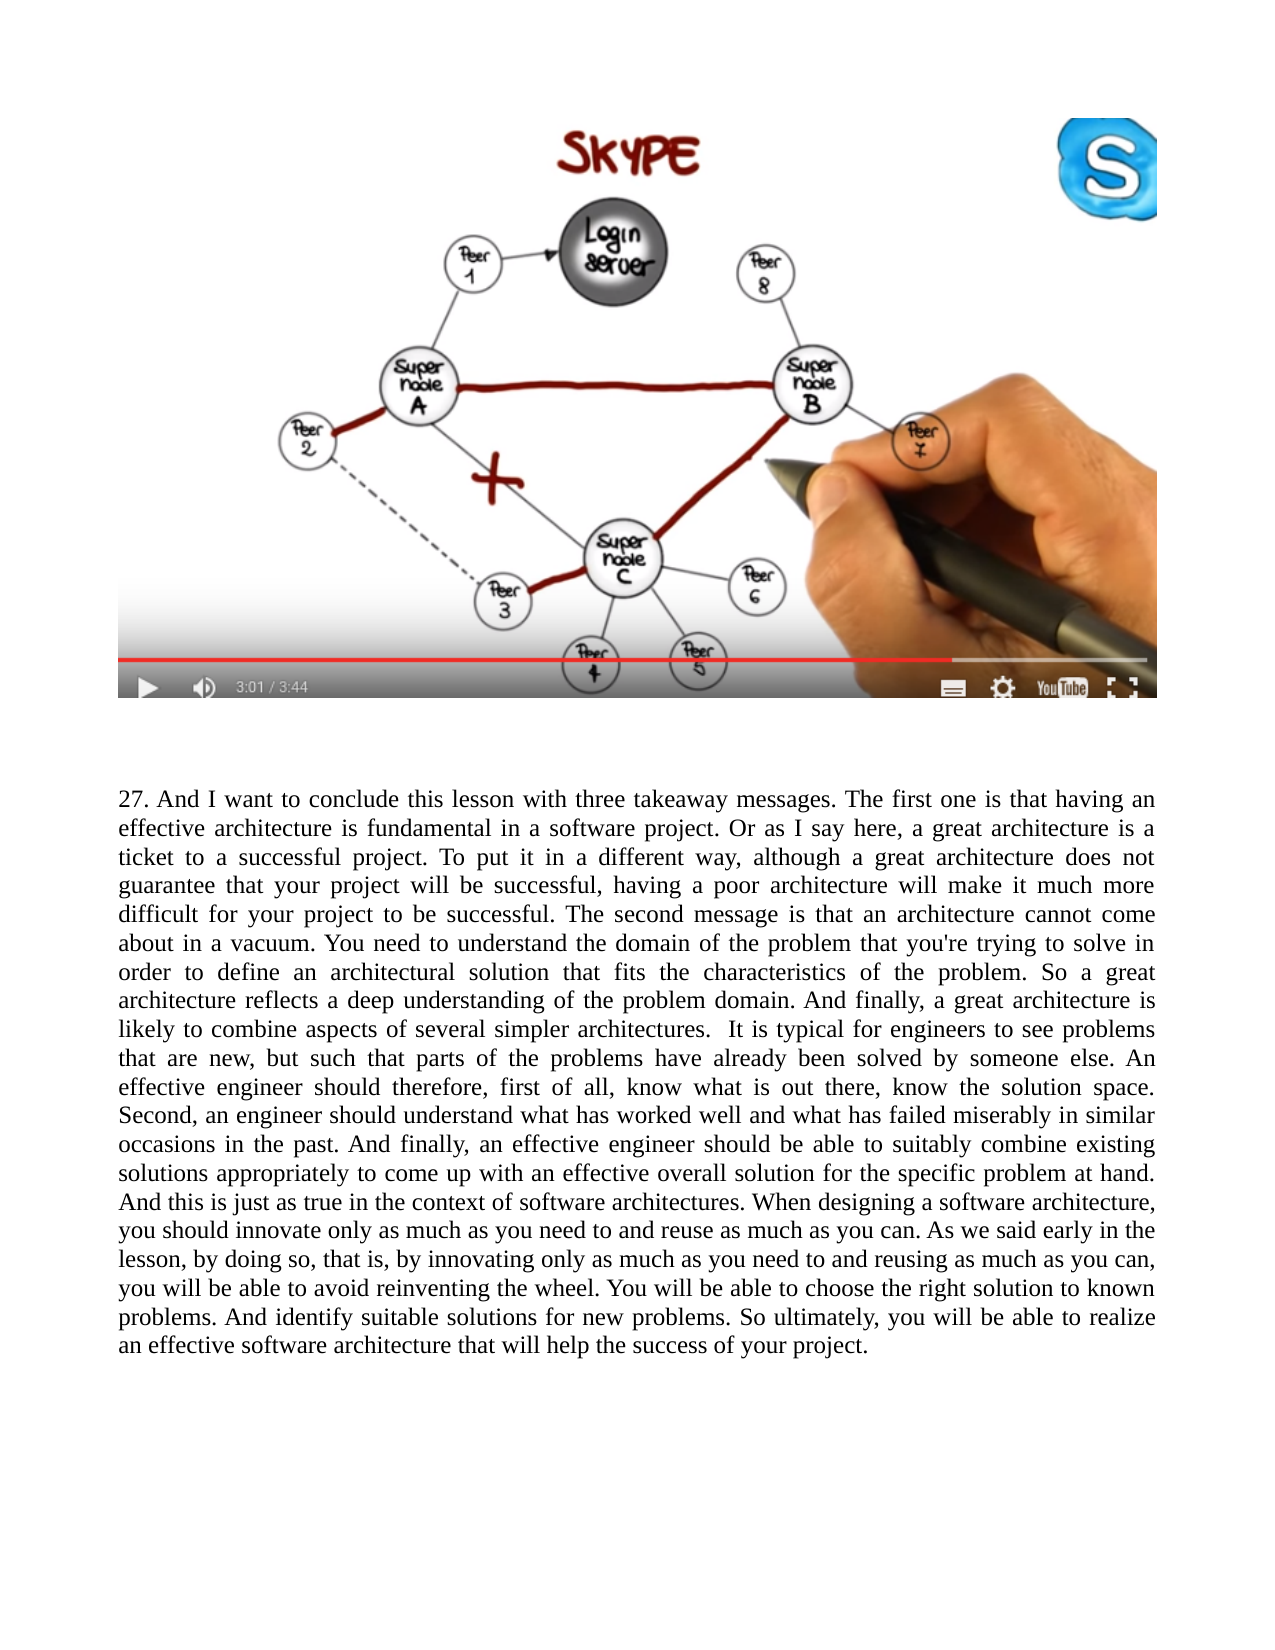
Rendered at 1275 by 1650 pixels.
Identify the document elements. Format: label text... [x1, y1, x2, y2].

picture [118, 118, 1157, 698]
text 27. And I want to conclude this lesson with three takeaway messages. The first one is that having an effective architecture is fundamental in a software project. Or as I say here, a great architecture is a ticket to a successful project. To put it in a different way, although a great architecture does not guarantee that your project will be successful, having a poor architecture will make it much more difficult for your project to be successful. The second message is that an architecture cannot come about in a vacuum. You need to understand the domain of the problem that you're trying to solve in order to define an architectural solution that fits the characteristics of the problem. So a great architecture reflects a deep understanding of the problem domain. And finally, a great architecture is likely to combine aspects of several simpler architectures. It is typical for engineers to see problems that are new, but such that parts of the problems have already been solved by someone else. An effective engineer should therefore, first of all, know what is out there, know the solution space. Second, an engineer should understand what has worked well and what has failed miserably in similar occasions in the past. And finally, an effective engineer should be able to suitably combine existing solutions appropriately to come up with an effective overall solution for the specific problem at hand. And this is just as true in the context of software architectures. When designing a software architecture, you should innovate only as much as you need to and reuse as much as you can. As we said early in the lesson, by doing so, that is, by innovating only as much as you need to and reusing as much as you can, you will be able to avoid reinventing the wheel. You will be able to choose the right solution to known problems. And identify suitable solutions for new problems. So ultimately, you will be able to realize an effective software architecture that will help the success of your project. [118, 784, 1157, 1359]
